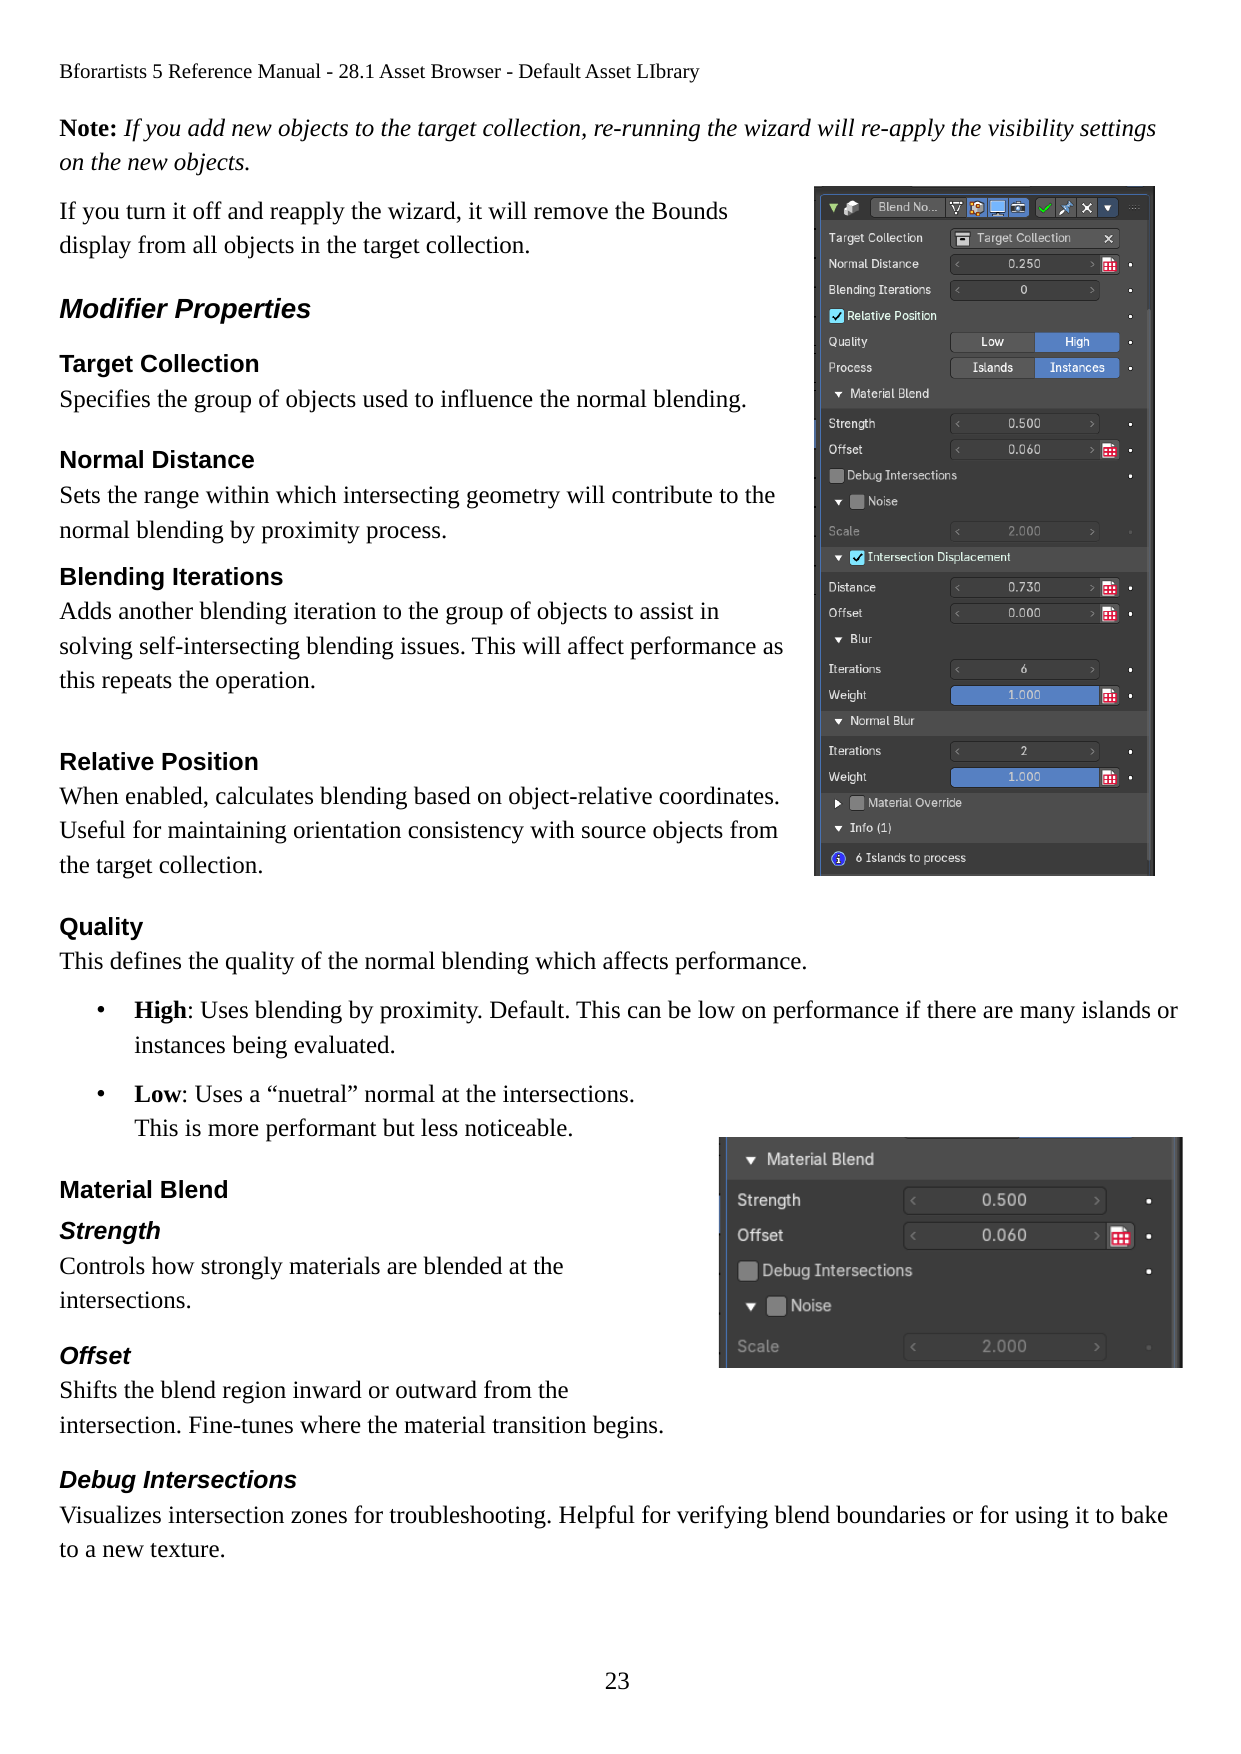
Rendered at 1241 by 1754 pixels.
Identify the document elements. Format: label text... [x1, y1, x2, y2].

subtitle [1155, 445, 1181, 474]
text Sets the range within which intersecting geometry will contribute to the normal blending by proximity process. [59, 480, 814, 543]
subtitle Target Collection [59, 349, 814, 378]
subtitle Offset [59, 1341, 1181, 1369]
subtitle Debug Intersections [59, 1465, 1181, 1494]
text Visualizes intersection zones for troubleshooting. Helpful for verifying blend boundaries or for using it to bake to a new texture. [59, 1500, 1181, 1563]
text Note: If you add new objects to the target collection, re-running the wizard will re-apply the visibility settings on the new objects. [59, 113, 1181, 176]
subtitle Normal Distance [59, 445, 814, 474]
text Specifies the group of objects used to influence the normal blending. [59, 384, 814, 413]
text Controls how strongly materials are blended at the intersections. [59, 1251, 718, 1314]
text If you turn it off and reapply the wizard, it will remove the Bounds display from all objects in the target collection. [59, 196, 814, 259]
subtitle [1155, 349, 1181, 378]
subtitle Material Blend [59, 1175, 718, 1204]
subtitle Relative Position [59, 747, 259, 775]
subtitle Modifier Properties [59, 292, 814, 324]
list High: Uses blending by proximity. Default. This can be low on performance if there are many islands or instances being evaluated. [97, 996, 1181, 1059]
subtitle Quality [59, 912, 1181, 940]
text This defines the quality of the normal blending which affects performance. [59, 946, 1181, 975]
subtitle [1155, 562, 1181, 590]
picture [814, 186, 1155, 876]
text Shifts the blend region inward or outward from the intersection. Fine-tunes where the material transition begins. [59, 1376, 1181, 1439]
text When enabled, calculates blending based on object-relative coordinates. Useful for maintaining orientation consistency with source objects from the target collection. [59, 734, 1181, 879]
subtitle [1155, 292, 1181, 324]
subtitle Blending Iterations [59, 562, 814, 590]
subtitle Strength [59, 1216, 718, 1245]
text Adds another blending iteration to the group of objects to assist in solving self-intersecting blending issues. This will affect performance as this repeats the operation. [59, 596, 814, 694]
list Low: Uses a “nuetral” normal at the intersections. This is more performant but less noticeable. [97, 1079, 1181, 1142]
picture [718, 1137, 1183, 1358]
